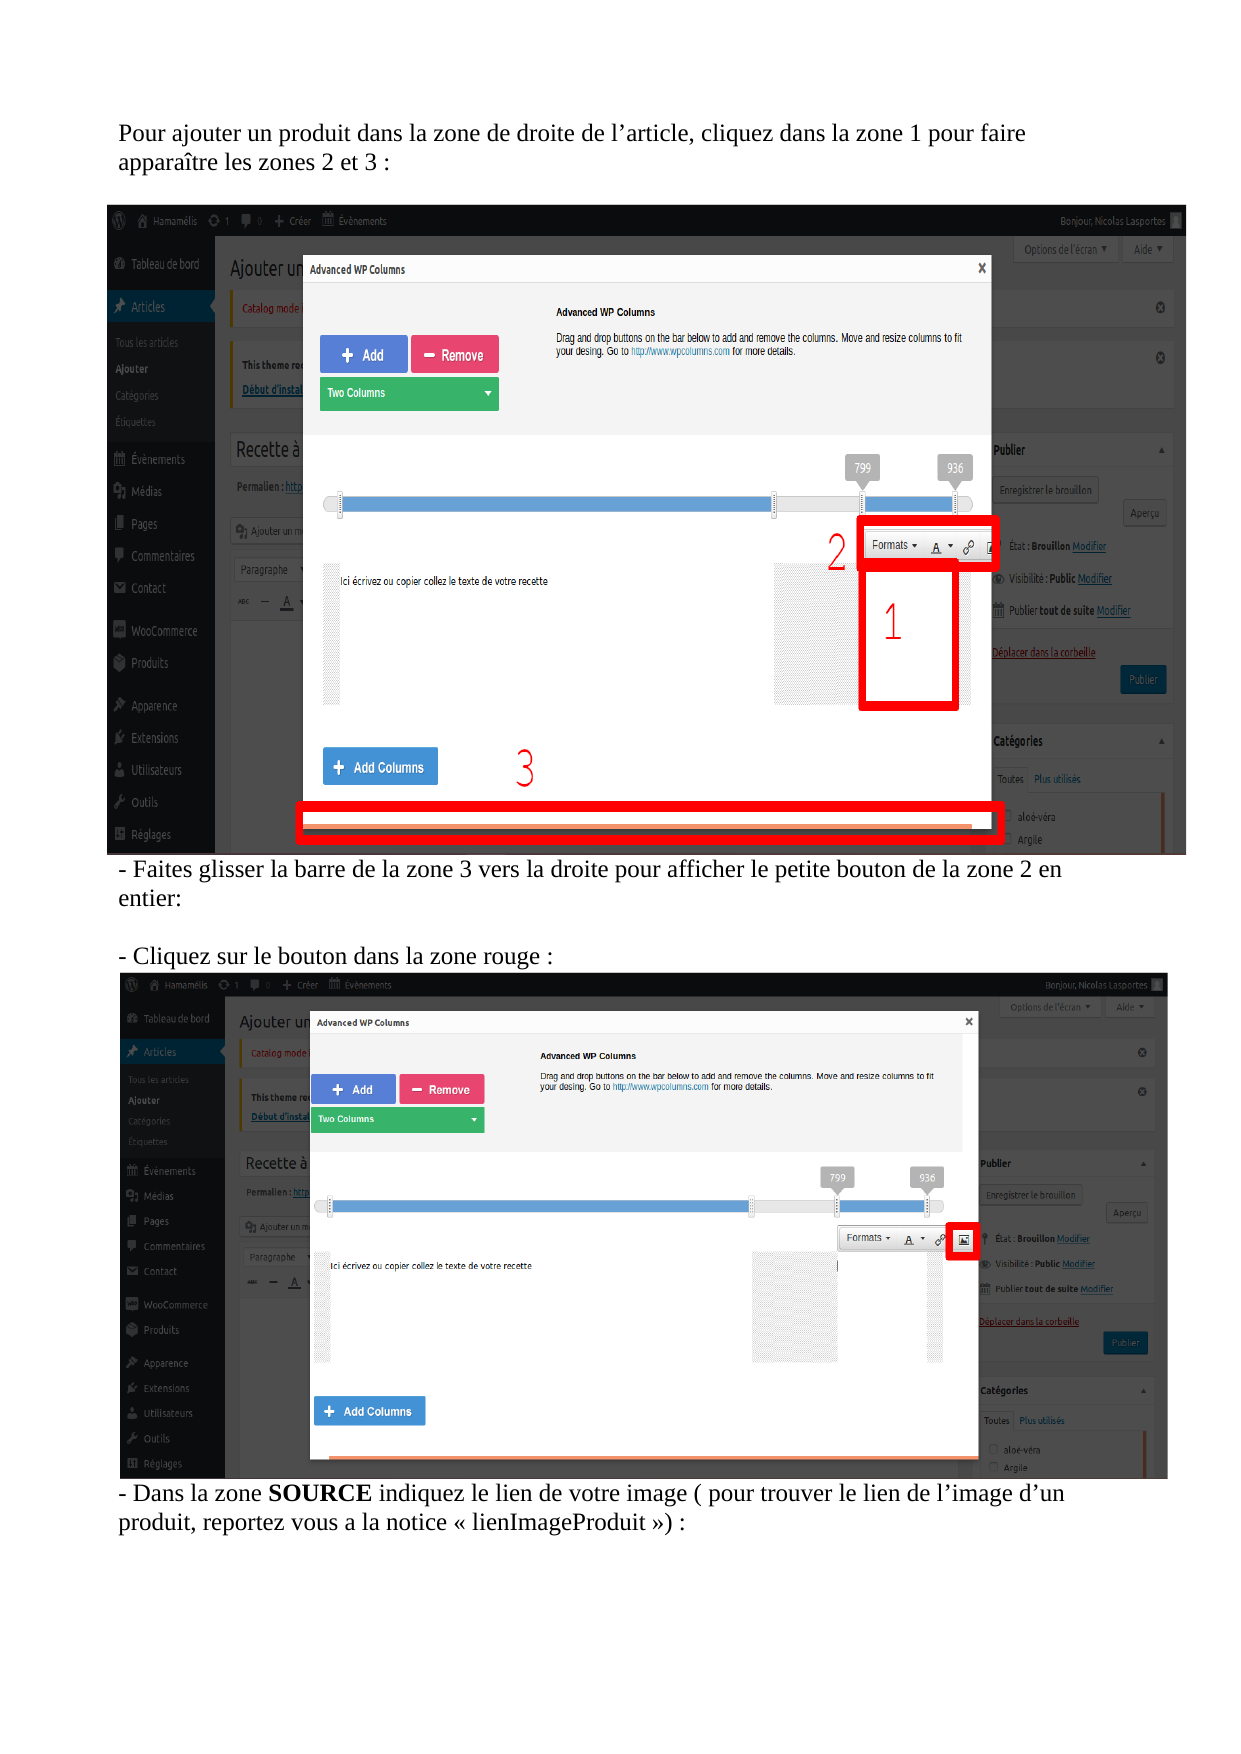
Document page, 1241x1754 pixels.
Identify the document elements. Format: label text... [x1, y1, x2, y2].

picture [117, 299, 124, 309]
text - Faites glisser la barre de la zone 3 vers la droite pour afficher le petite bouton de la zone 2 en entier: [118, 855, 1122, 912]
picture [107, 204, 1187, 855]
text - Cliquez sur le bouton dans la zone rouge : [118, 941, 1122, 969]
picture [120, 972, 1168, 1479]
text - Dans la zone SOURCE indiquez le lien de votre image ( pour trouver le lien de l’image d’un produit, reportez vous a la notice « lienImageProduit ») : [118, 1038, 1122, 1536]
picture [130, 1046, 137, 1054]
text Pour ajouter un produit dans la zone de droite de l’article, cliquez dans la zone 1 pour faire apparaître les zones 2 et 3 : [118, 118, 1122, 176]
